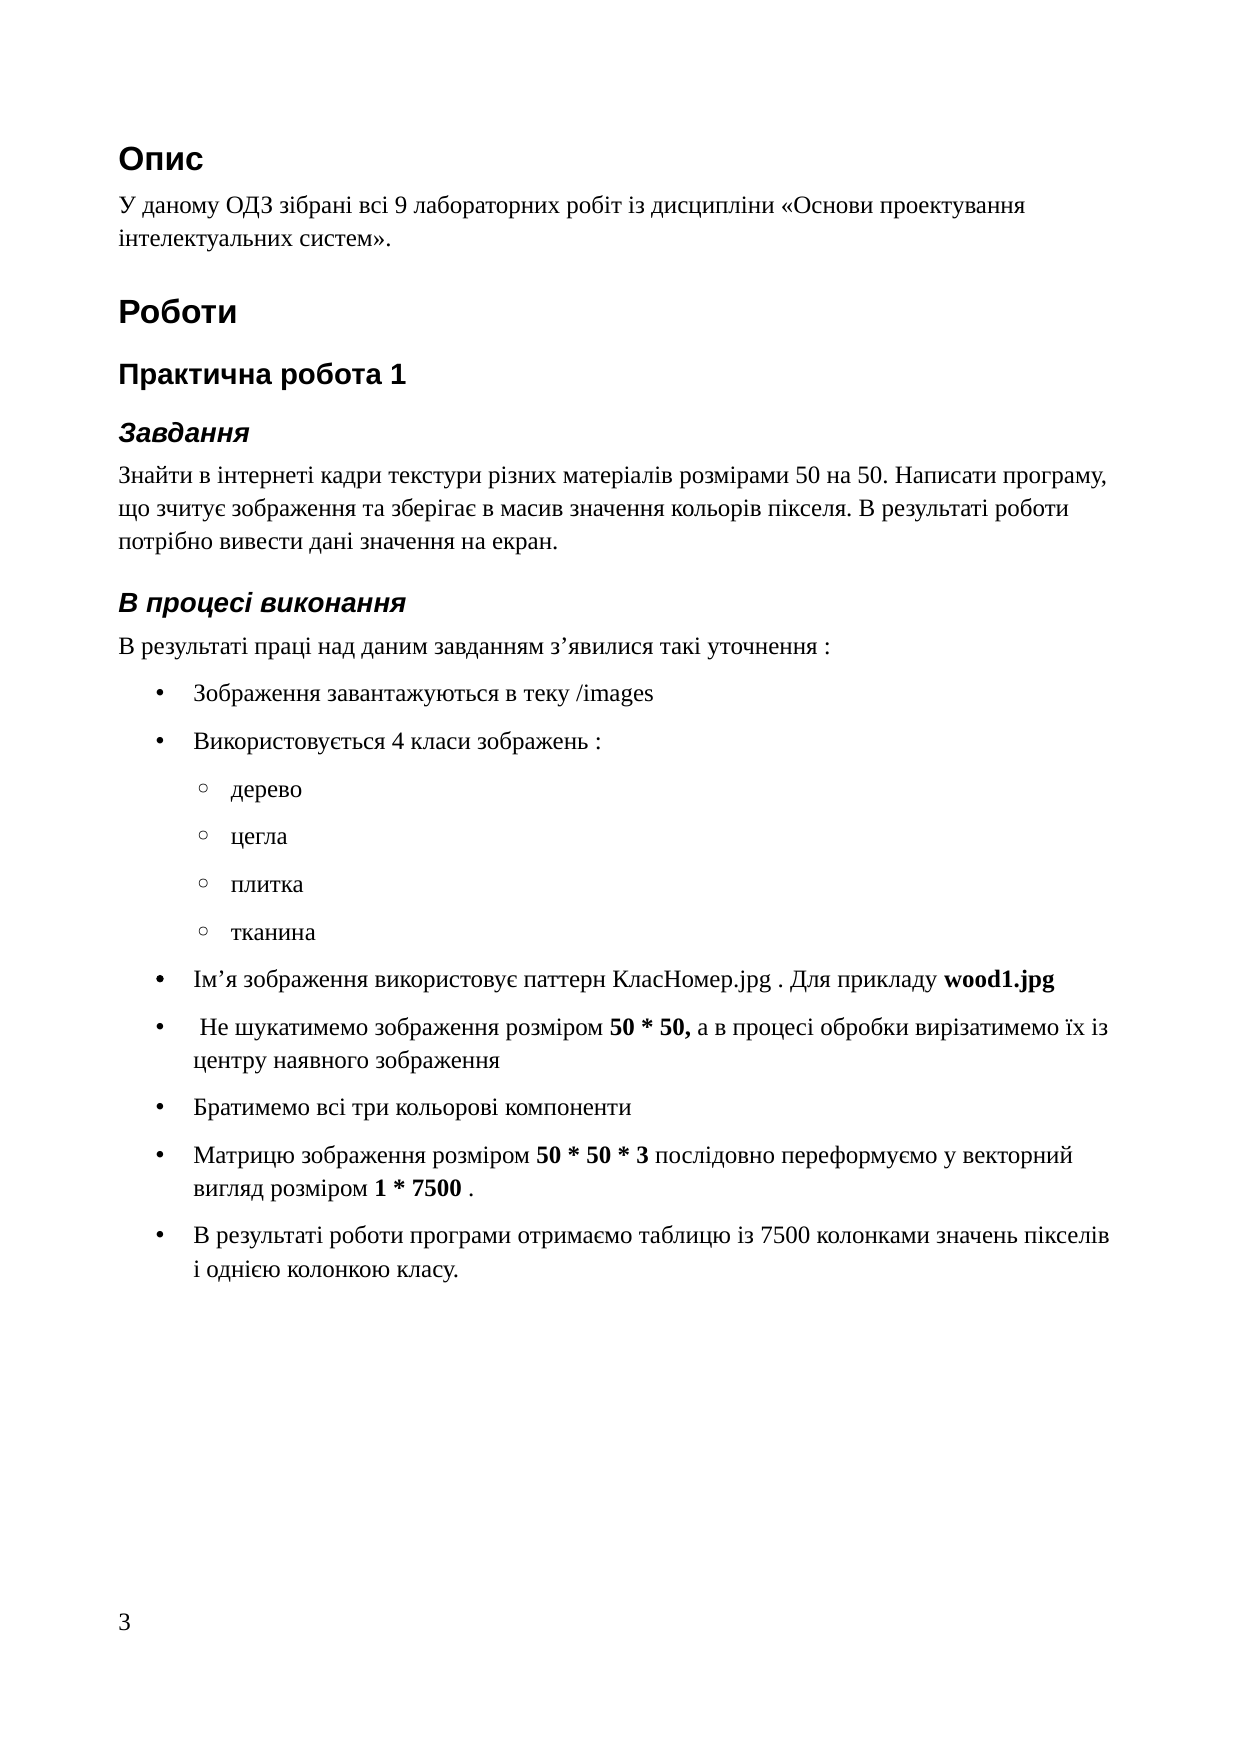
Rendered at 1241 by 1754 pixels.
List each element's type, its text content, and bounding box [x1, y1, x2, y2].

subtitle В процесі виконання [118, 587, 1122, 618]
subtitle Практична робота 1 [118, 357, 1122, 391]
list Використовується 4 класи зображень : [156, 726, 1122, 755]
list Братимемо всі три кольорові компоненти [156, 1092, 1122, 1121]
list цегла [193, 821, 1122, 850]
subtitle Опис [118, 139, 1122, 178]
list Імʼя зображення використовує паттерн КласНомер.jpg . Для прикладу wood1.jpg [156, 964, 1122, 993]
text Знайти в інтернеті кадри текстури різних матеріалів розмірами 50 на 50. Написати програму, що зчитує зображення та зберігає в масив значення кольорів пікселя. В результаті роботи потрібно вивести дані значення на екран. [118, 460, 1122, 555]
subtitle Завдання [118, 416, 1122, 448]
subtitle Роботи [118, 292, 1122, 330]
list Матрицю зображення розміром 50 * 50 * 3 послідовно переформуємо у векторний вигляд розміром 1 * 7500 . [156, 1140, 1122, 1202]
list тканина [193, 917, 1122, 945]
list Зображення завантажуються в теку /images [156, 678, 1122, 707]
text В результаті праці над даним завданням зʼявилися такі уточнення : [118, 631, 1122, 660]
list дерево [193, 774, 1122, 802]
list Не шукатимемо зображення розміром 50 * 50, а в процесі обробки вирізатимемо їх із центру наявного зображення [156, 1012, 1122, 1073]
text У даному ОДЗ зібрані всі 9 лабораторних робіт із дисципліни «Основи проектування інтелектуальних систем». [118, 190, 1122, 252]
list плитка [193, 869, 1122, 898]
list В результаті роботи програми отримаємо таблицю із 7500 колонками значень пікселів і однією колонкою класу. [156, 1221, 1122, 1282]
